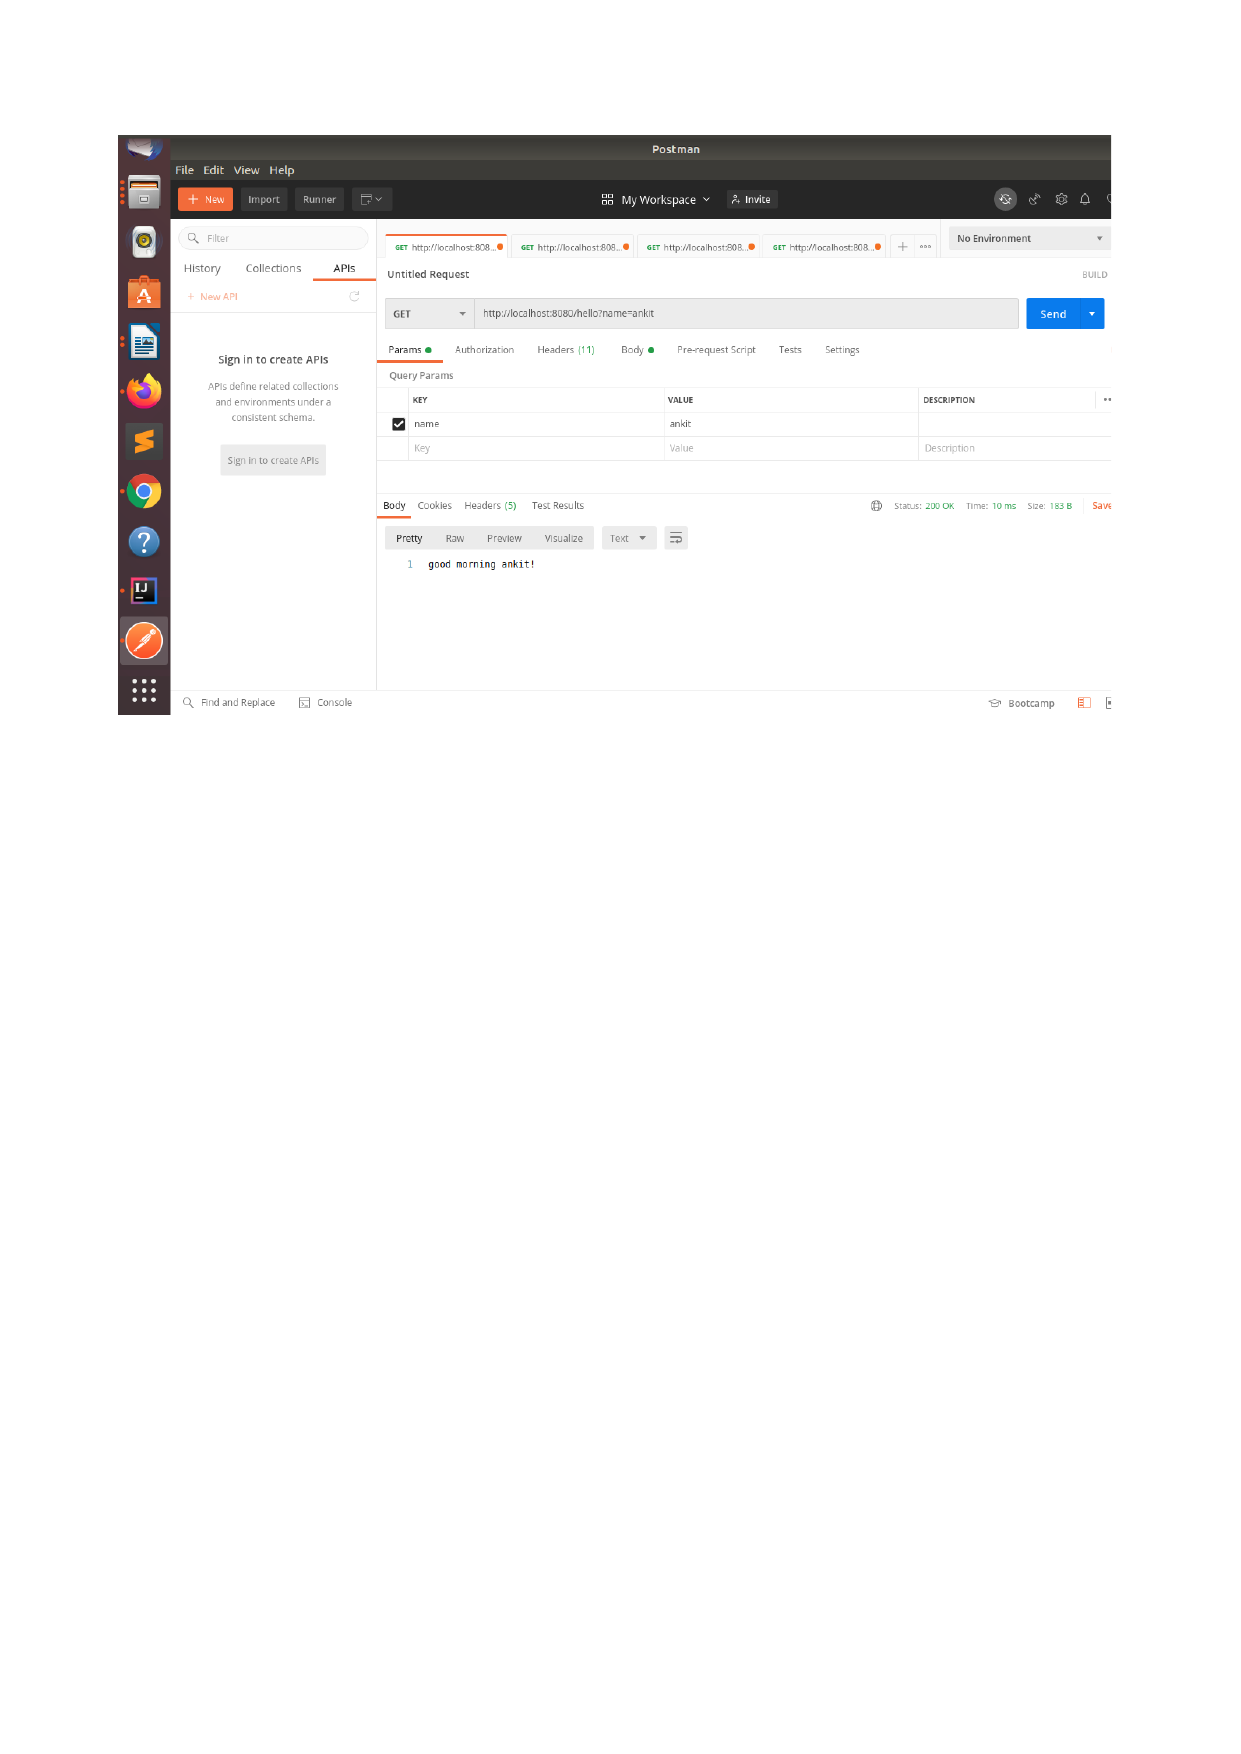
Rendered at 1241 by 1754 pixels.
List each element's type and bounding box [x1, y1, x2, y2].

picture [118, 135, 1112, 715]
